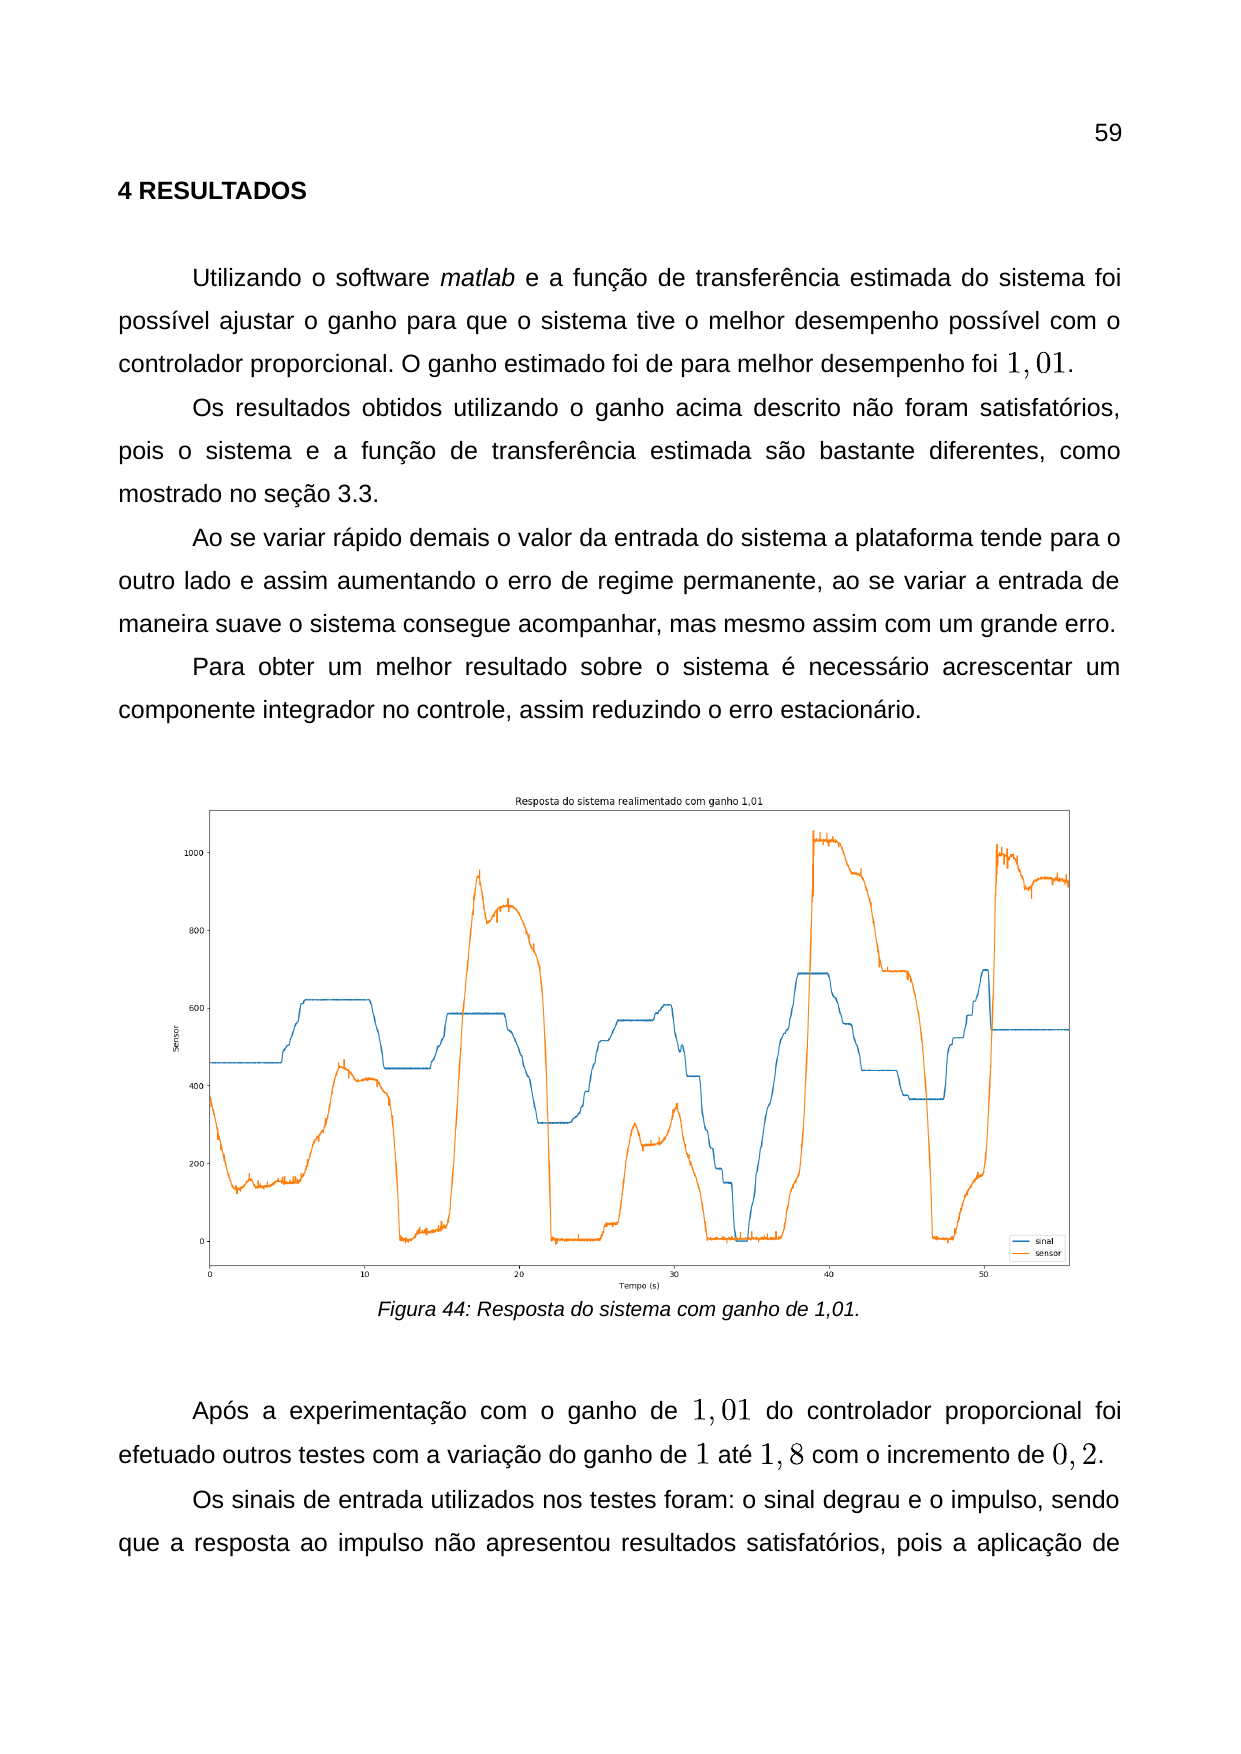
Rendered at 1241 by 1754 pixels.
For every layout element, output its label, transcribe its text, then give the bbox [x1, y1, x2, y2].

text Os sinais de entrada utilizados nos testes foram: o sinal degrau e o impulso, sendo que a resposta ao impulso não apresentou resultados satisfatórios, pois a aplicação de [118, 1484, 1122, 1556]
text Utilizando o software matlab e a função de transferência estimada do sistema foi possível ajustar o ganho para que o sistema tive o melhor desempenho possível com o controlador proporcional. O ganho estimado foi de para melhor desempenho foi . [118, 263, 1122, 379]
text Após a experimentação com o ganho de do controlador proporcional foi efetuado outros testes com a variação do ganho de até com o incremento de . [118, 1396, 1122, 1470]
text Os resultados obtidos utilizando o ganho acima descrito não foram satisfatórios, pois o sistema e a função de transferência estimada são bastante diferentes, como mostrado no seção 3.3. [118, 393, 1122, 508]
text Figura 44: Resposta do sistema com ganho de 1,01. [169, 1293, 1071, 1321]
subtitle 4 RESULTADOS [118, 176, 1122, 205]
text Para obter um melhor resultado sobre o sistema é necessário acrescentar um componente integrador no controle, assim reduzindo o erro estacionário. [118, 652, 1122, 724]
picture [169, 793, 1071, 1293]
text Ao se variar rápido demais o valor da entrada do sistema a plataforma tende para o outro lado e assim aumentando o erro de regime permanente, ao se variar a entrada de maneira suave o sistema consegue acompanhar, mas mesmo assim com um grande erro. [118, 523, 1122, 638]
